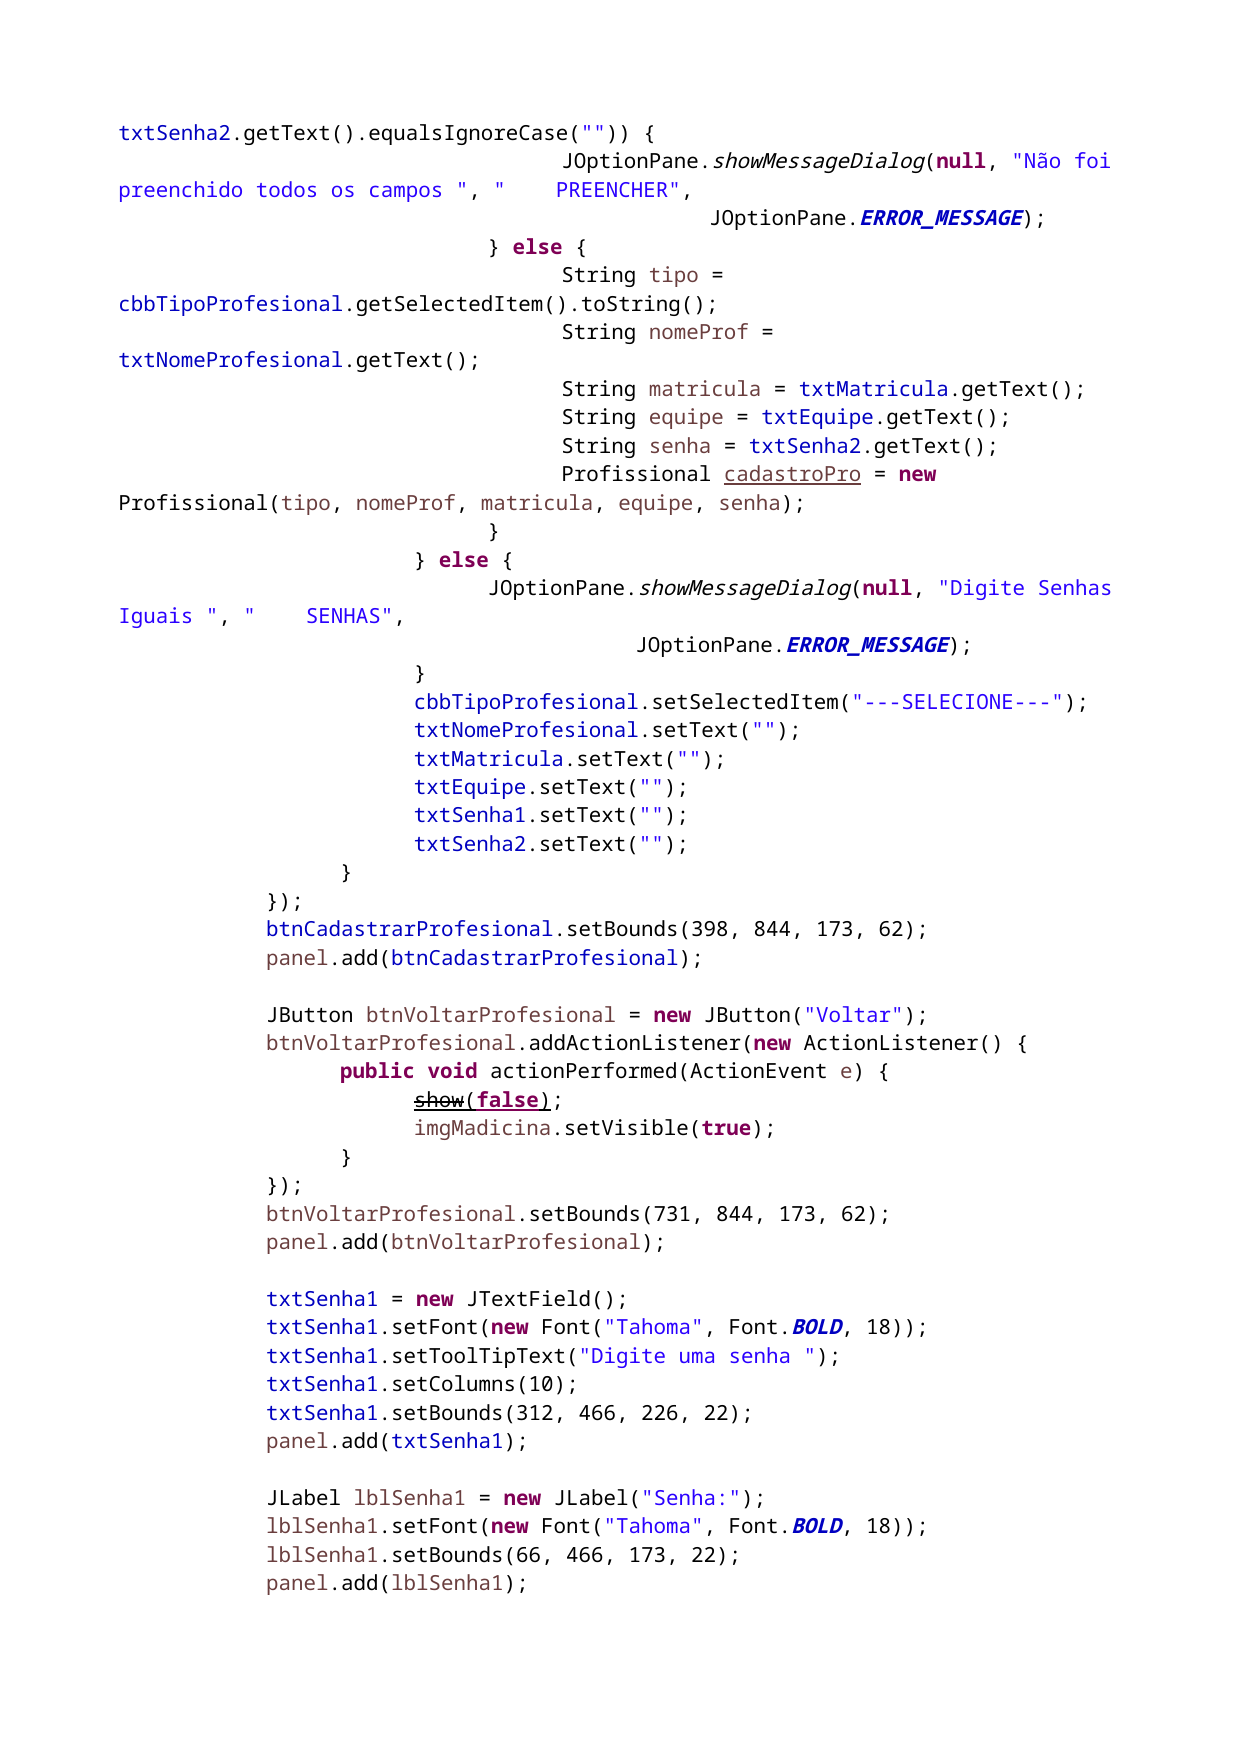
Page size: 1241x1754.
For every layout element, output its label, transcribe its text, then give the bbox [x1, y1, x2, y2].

text }); [118, 1170, 1122, 1199]
text btnVoltarProfesional.addActionListener(new ActionListener() { [118, 1028, 1122, 1057]
text }); [118, 886, 1122, 914]
text JOptionPane.showMessageDialog(null, "Não foi preenchido todos os campos ", " PREENCHER", [118, 147, 1122, 203]
text } [118, 857, 1122, 886]
text btnVoltarProfesional.setBounds(731, 844, 173, 62); [118, 1199, 1122, 1227]
text JOptionPane.showMessageDialog(null, "Digite Senhas Iguais ", " SENHAS", [118, 573, 1122, 630]
text lblSenha1.setBounds(66, 466, 173, 22); [118, 1540, 1122, 1568]
text JOptionPane.ERROR_MESSAGE); [118, 203, 1122, 232]
text } [118, 516, 1122, 545]
text JButton btnVoltarProfesional = new JButton("Voltar"); [118, 1000, 1122, 1028]
text public void actionPerformed(ActionEvent e) { [118, 1057, 1122, 1085]
text panel.add(btnCadastrarProfesional); [118, 943, 1122, 971]
text txtSenha2.getText().equalsIgnoreCase("")) { [118, 118, 1122, 147]
text txtSenha2.setText(""); [118, 829, 1122, 857]
text imgMadicina.setVisible(true); [118, 1113, 1122, 1142]
text panel.add(lblSenha1); [118, 1568, 1122, 1597]
text lblSenha1.setFont(new Font("Tahoma", Font.BOLD, 18)); [118, 1512, 1122, 1540]
text txtSenha1.setColumns(10); [118, 1369, 1122, 1398]
text JOptionPane.ERROR_MESSAGE); [118, 630, 1122, 658]
text txtNomeProfesional.setText(""); [118, 715, 1122, 744]
text txtSenha1.setToolTipText("Digite uma senha "); [118, 1341, 1122, 1369]
text cbbTipoProfesional.setSelectedItem("---SELECIONE---"); [118, 687, 1122, 715]
text panel.add(btnVoltarProfesional); [118, 1227, 1122, 1256]
text } [118, 1142, 1122, 1170]
text panel.add(txtSenha1); [118, 1426, 1122, 1455]
text txtSenha1.setBounds(312, 466, 226, 22); [118, 1398, 1122, 1426]
text show(false); [118, 1085, 1122, 1113]
text txtSenha1.setText(""); [118, 801, 1122, 829]
text String senha = txtSenha2.getText(); [118, 431, 1122, 459]
text String nomeProf = txtNomeProfesional.getText(); [118, 317, 1122, 374]
text Profissional cadastroPro = new Profissional(tipo, nomeProf, matricula, equipe, senha); [118, 459, 1122, 516]
text JLabel lblSenha1 = new JLabel("Senha:"); [118, 1483, 1122, 1512]
text btnCadastrarProfesional.setBounds(398, 844, 173, 62); [118, 914, 1122, 943]
text } else { [118, 232, 1122, 260]
text String matricula = txtMatricula.getText(); [118, 374, 1122, 402]
text String equipe = txtEquipe.getText(); [118, 402, 1122, 431]
text txtSenha1.setFont(new Font("Tahoma", Font.BOLD, 18)); [118, 1312, 1122, 1341]
text txtMatricula.setText(""); [118, 744, 1122, 772]
text } [118, 658, 1122, 687]
text String tipo = cbbTipoProfesional.getSelectedItem().toString(); [118, 260, 1122, 317]
text txtSenha1 = new JTextField(); [118, 1284, 1122, 1312]
text txtEquipe.setText(""); [118, 772, 1122, 801]
text } else { [118, 545, 1122, 573]
